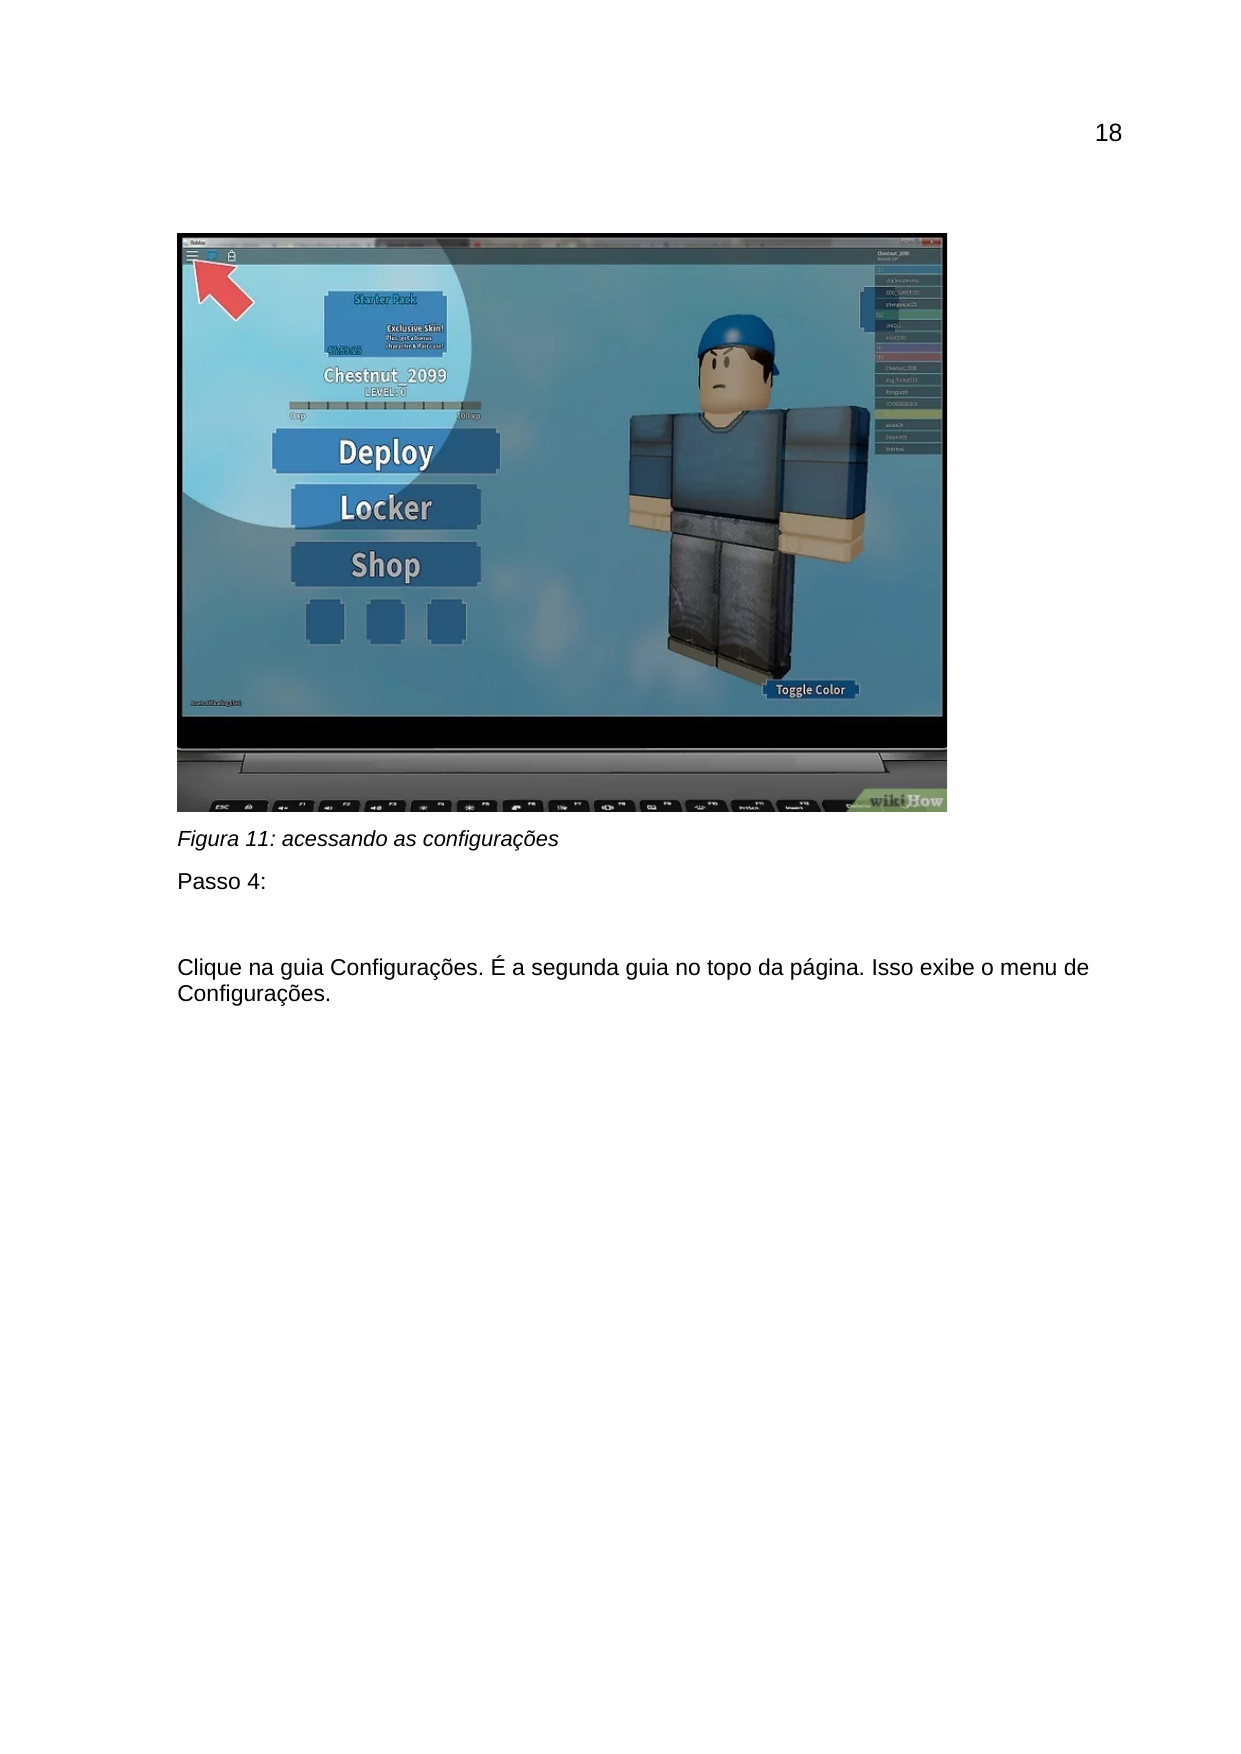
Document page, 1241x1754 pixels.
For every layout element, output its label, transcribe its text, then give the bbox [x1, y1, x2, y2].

text Passo 4: [177, 868, 1122, 894]
text Clique na guia Configurações. É a segunda guia no topo da página. Isso exibe o menu de Configurações. [177, 954, 1122, 1007]
picture [177, 233, 948, 812]
text Figura 11: acessando as configurações [177, 812, 947, 851]
